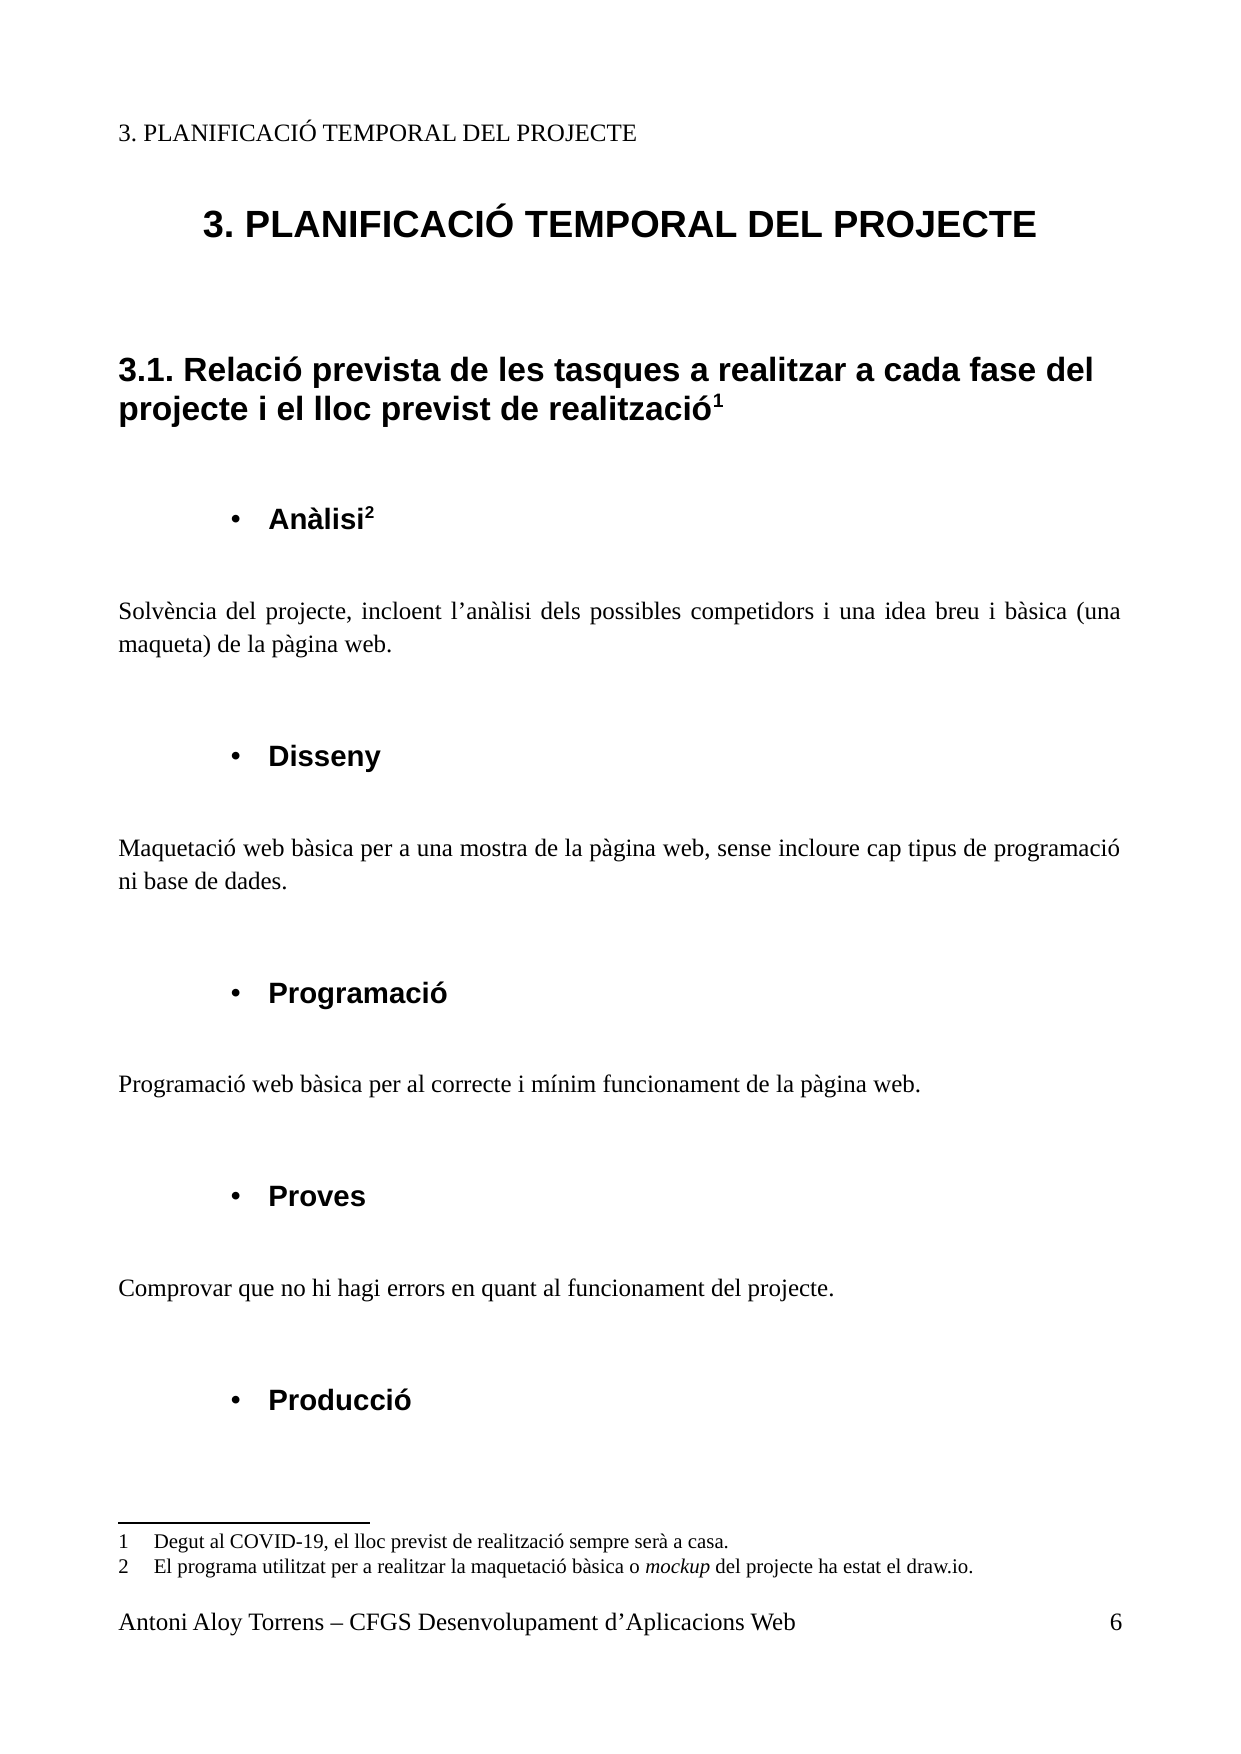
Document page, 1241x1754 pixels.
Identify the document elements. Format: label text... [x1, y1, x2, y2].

subtitle 3. PLANIFICACIÓ TEMPORAL DEL PROJECTE [118, 201, 1122, 245]
text Maquetació web bàsica per a una mostra de la pàgina web, sense incloure cap tipus de programació ni base de dades. [118, 833, 1122, 894]
list El programa utilitzat per a realitzar la maquetació bàsica o mockup del projecte ha estat el draw.io. [118, 1553, 1122, 1578]
text Programació web bàsica per al correcte i mínim funcionament de la pàgina web. [118, 1069, 1122, 1098]
text Degut al COVID-19, el lloc previst de realització sempre serà a casa. [118, 1529, 1122, 1553]
text Comprovar que no hi hagi errors en quant al funcionament del projecte. [118, 1273, 1122, 1302]
subtitle Anàlisi [231, 502, 1122, 536]
subtitle Producció [231, 1383, 1122, 1417]
subtitle Programació [231, 976, 1122, 1009]
text Solvència del projecte, incloent l’anàlisi dels possibles competidors i una idea breu i bàsica (una maqueta) de la pàgina web. [118, 596, 1122, 658]
subtitle Proves [231, 1179, 1122, 1213]
subtitle Disseny [231, 739, 1122, 773]
subtitle 3.1. Relació prevista de les tasques a realitzar a cada fase del projecte i el lloc previst de realització [118, 350, 1122, 428]
